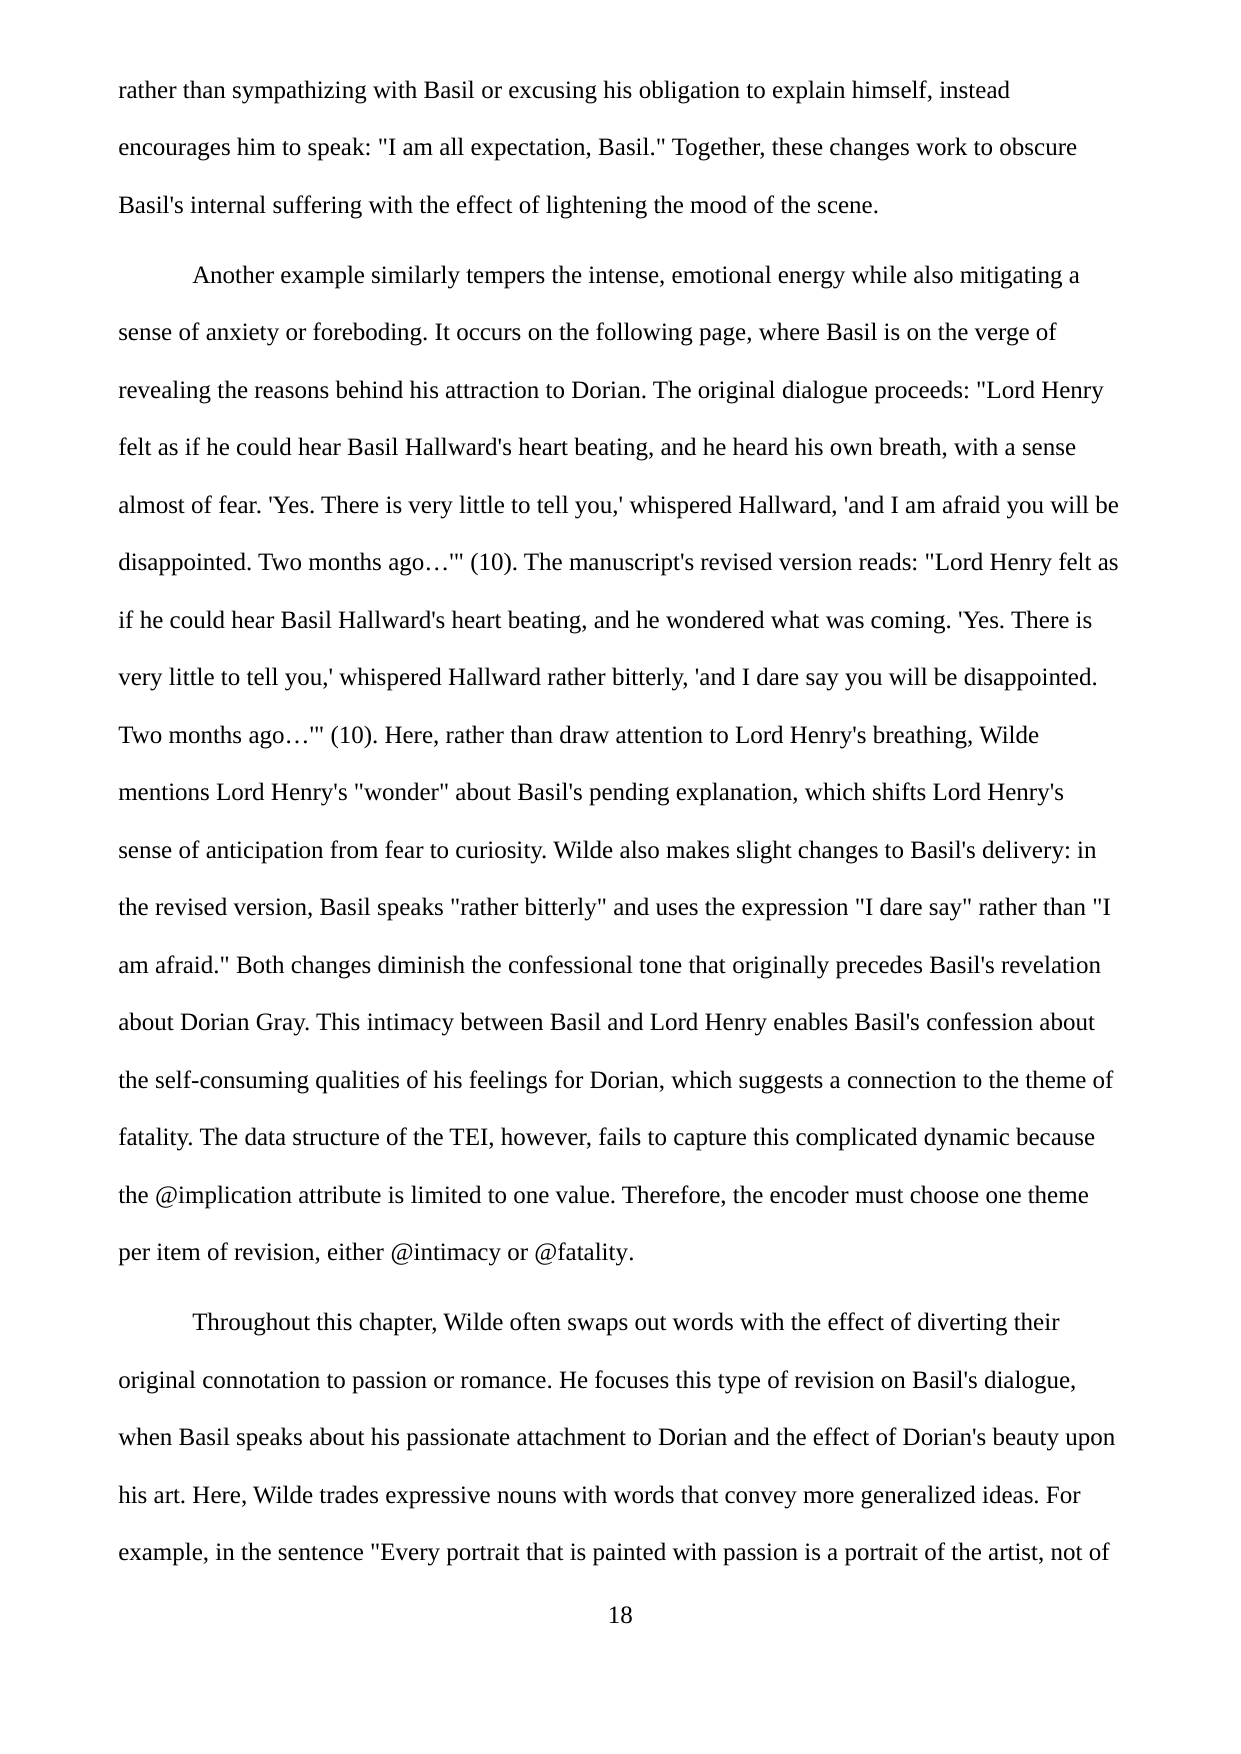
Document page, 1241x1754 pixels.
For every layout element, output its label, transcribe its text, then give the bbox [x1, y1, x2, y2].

text Another example similarly tempers the intense, emotional energy while also mitigating a sense of anxiety or foreboding. It occurs on the following page, where Basil is on the verge of revealing the reasons behind his attraction to Dorian. The original dialogue proceeds: "Lord Henry felt as if he could hear Basil Hallward's heart beating, and he heard his own breath, with a sense almost of fear. 'Yes. There is very little to tell you,' whispered Hallward, 'and I am afraid you will be disappointed. Two months ago…'" (10). The manuscript's revised version reads: "Lord Henry felt as if he could hear Basil Hallward's heart beating, and he wondered what was coming. 'Yes. There is very little to tell you,' whispered Hallward rather bitterly, 'and I dare say you will be disappointed. Two months ago…'" (10). Here, rather than draw attention to Lord Henry's breathing, Wilde mentions Lord Henry's "wonder" about Basil's pending explanation, which shifts Lord Henry's sense of anticipation from fear to curiosity. Wilde also makes slight changes to Basil's delivery: in the revised version, Basil speaks "rather bitterly" and uses the expression "I dare say" rather than "I am afraid." Both changes diminish the confessional tone that originally precedes Basil's revelation about Dorian Gray. This intimacy between Basil and Lord Henry enables Basil's confession about the self-consuming qualities of his feelings for Dorian, which suggests a connection to the theme of fatality. The data structure of the TEI, however, fails to capture this complicated dynamic because the @implication attribute is limited to one value. Therefore, the encoder must choose one theme per item of revision, either @intimacy or @fatality. [118, 260, 1122, 1266]
text Throughout this chapter, Wilde often swaps out words with the effect of diverting their original connotation to passion or romance. He focuses this type of revision on Basil's dialogue, when Basil speaks about his passionate attachment to Dorian and the effect of Dorian's beauty upon his art. Here, Wilde trades expressive nouns with words that convey more generalized ideas. For example, in the sentence "Every portrait that is painted with passion is a portrait of the artist, not of [118, 1307, 1122, 1566]
text rather than sympathizing with Basil or excusing his obligation to explain himself, instead encourages him to speak: "I am all expectation, Basil." Together, these changes work to obscure Basil's internal suffering with the effect of lightening the mood of the scene. [118, 75, 1122, 219]
